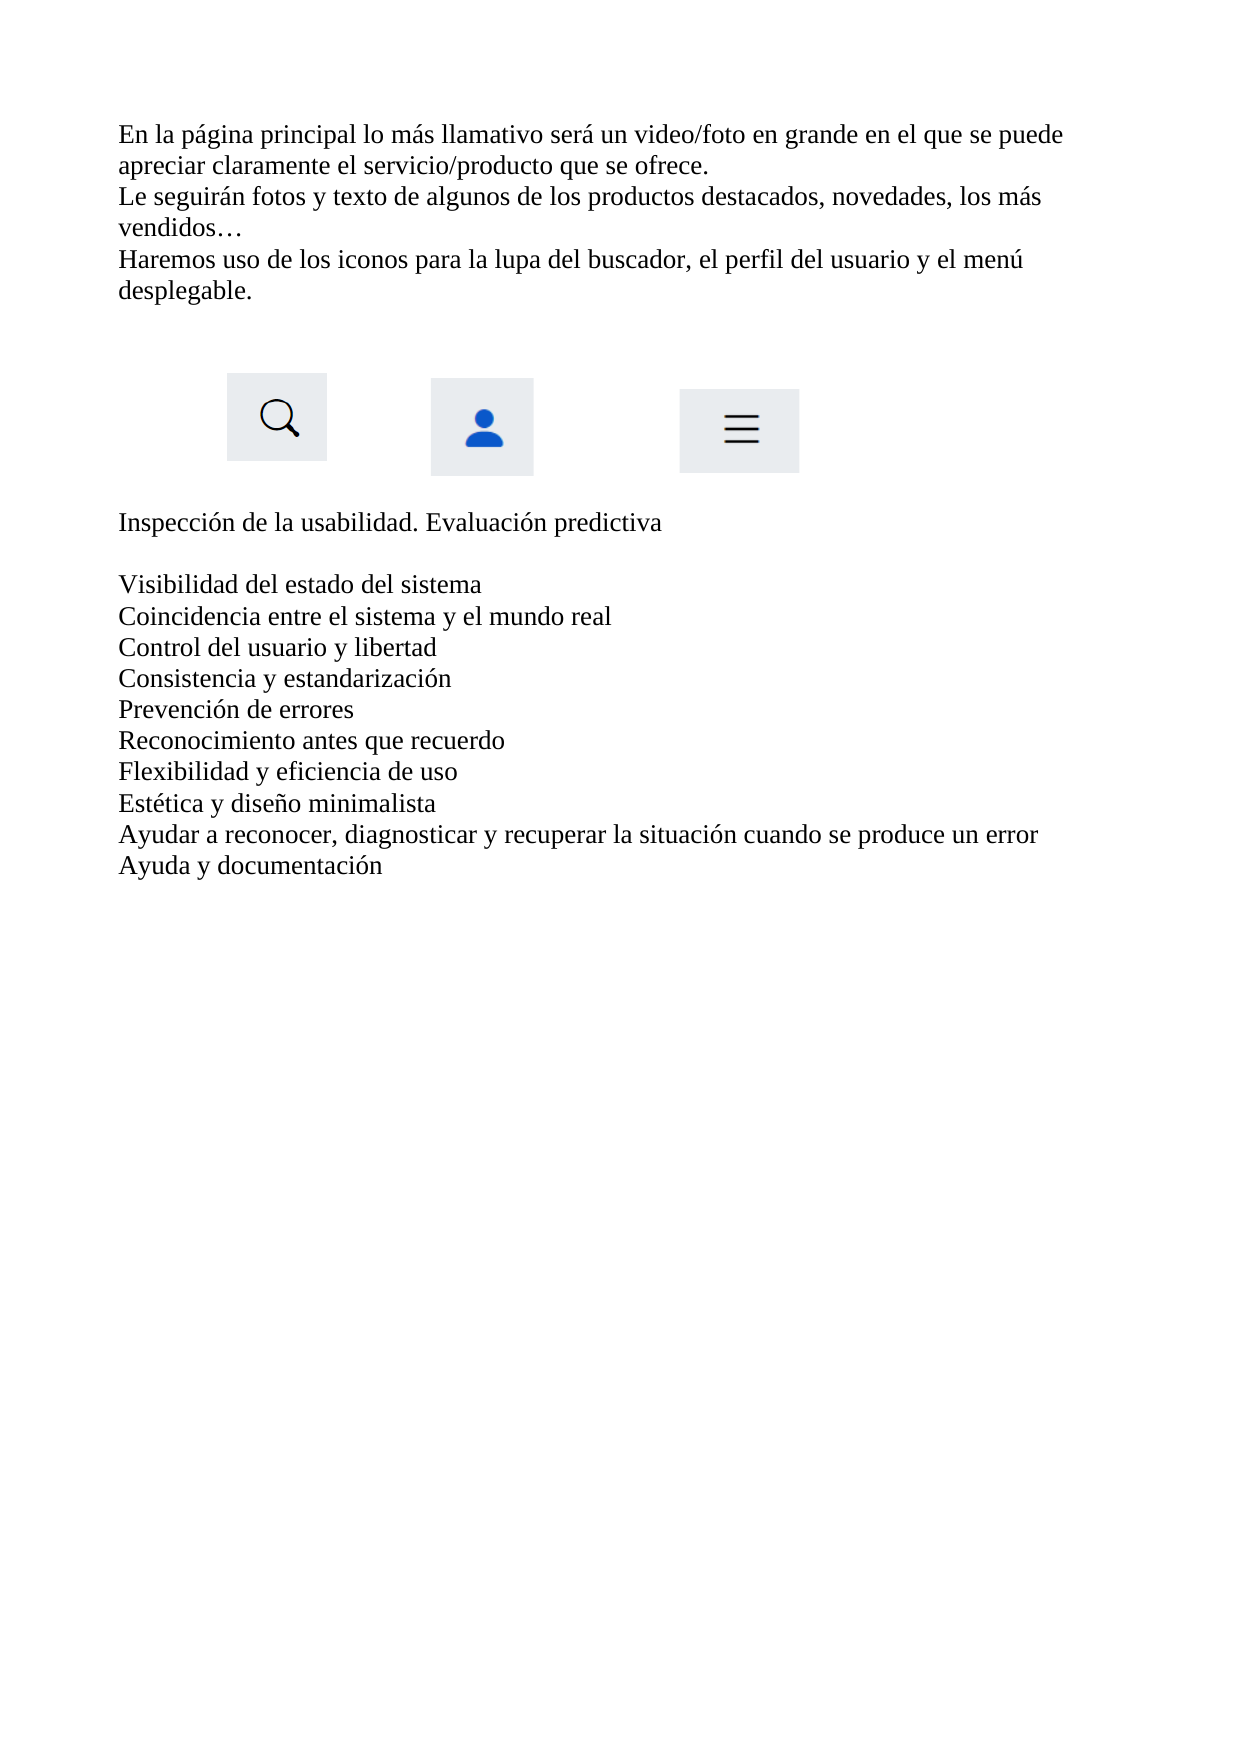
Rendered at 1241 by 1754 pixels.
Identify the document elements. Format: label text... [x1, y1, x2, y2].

picture [227, 373, 327, 461]
text Coincidencia entre el sistema y el mundo real [118, 600, 1122, 631]
text Reconocimiento antes que recuerdo [118, 724, 1122, 756]
text Ayudar a reconocer, diagnosticar y recuperar la situación cuando se produce un error [118, 818, 1122, 849]
text Haremos uso de los iconos para la lupa del buscador, el perfil del usuario y el menú desplegable. [118, 243, 1122, 305]
text Consistencia y estandarización [118, 662, 1122, 693]
picture [679, 389, 800, 473]
text Flexibilidad y eficiencia de uso [118, 756, 1122, 787]
text Control del usuario y libertad [118, 631, 1122, 662]
text Visibilidad del estado del sistema [118, 569, 1122, 600]
text En la página principal lo más llamativo será un video/foto en grande en el que se puede apreciar claramente el servicio/producto que se ofrece. [118, 118, 1122, 180]
text Estética y diseño minimalista [118, 787, 1122, 818]
picture [430, 378, 534, 476]
text Inspección de la usabilidad. Evaluación predictiva [118, 506, 1122, 537]
text Ayuda y documentación [118, 849, 1122, 880]
text Le seguirán fotos y texto de algunos de los productos destacados, novedades, los más vendidos… [118, 180, 1122, 243]
text Prevención de errores [118, 693, 1122, 724]
